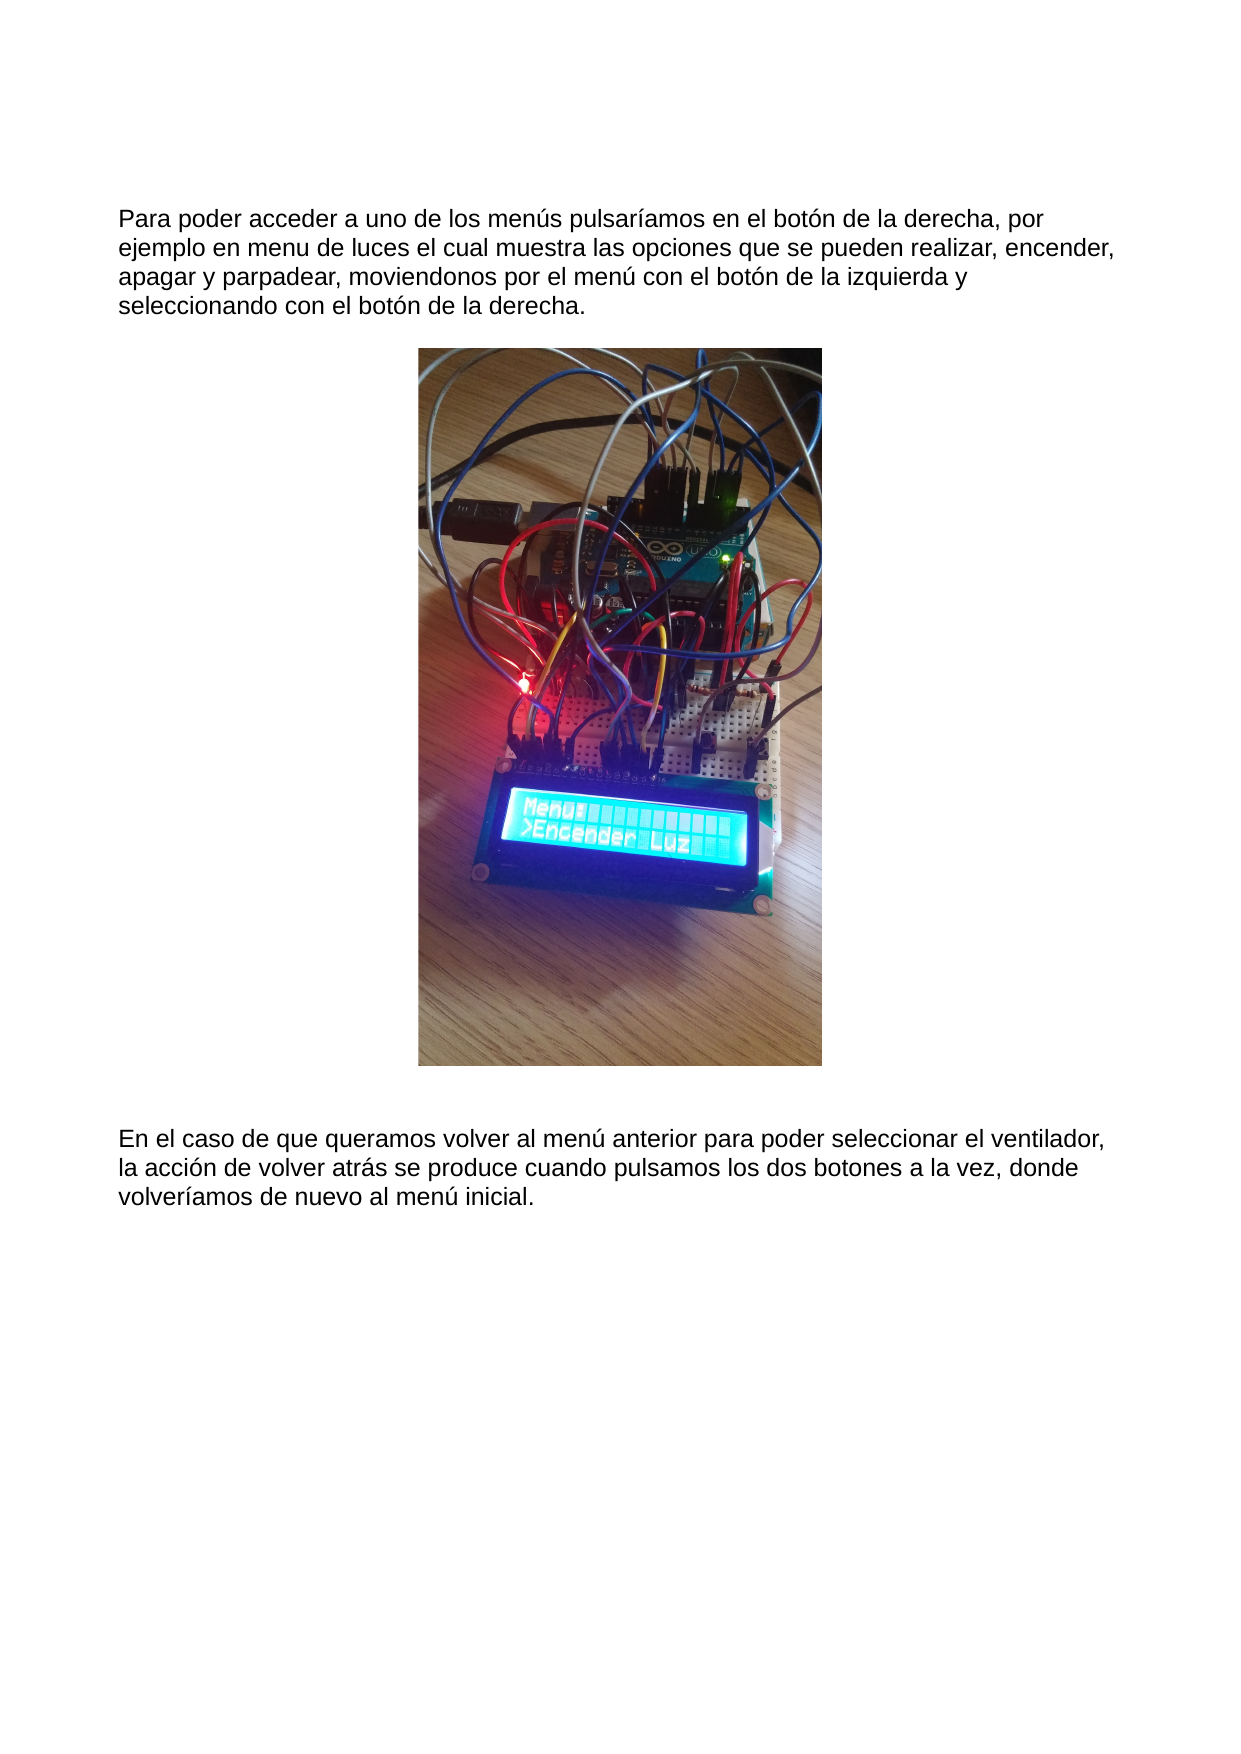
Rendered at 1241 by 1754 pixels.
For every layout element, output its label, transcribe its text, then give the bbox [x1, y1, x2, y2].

picture [418, 348, 822, 1066]
text En el caso de que queramos volver al menú anterior para poder seleccionar el ventilador, la acción de volver atrás se produce cuando pulsamos los dos botones a la vez, donde volveríamos de nuevo al menú inicial. [118, 1124, 1122, 1211]
text Para poder acceder a uno de los menús pulsaríamos en el botón de la derecha, por ejemplo en menu de luces el cual muestra las opciones que se pueden realizar, encender, apagar y parpadear, moviendonos por el menú con el botón de la izquierda y seleccionando con el botón de la derecha. [118, 204, 1122, 319]
